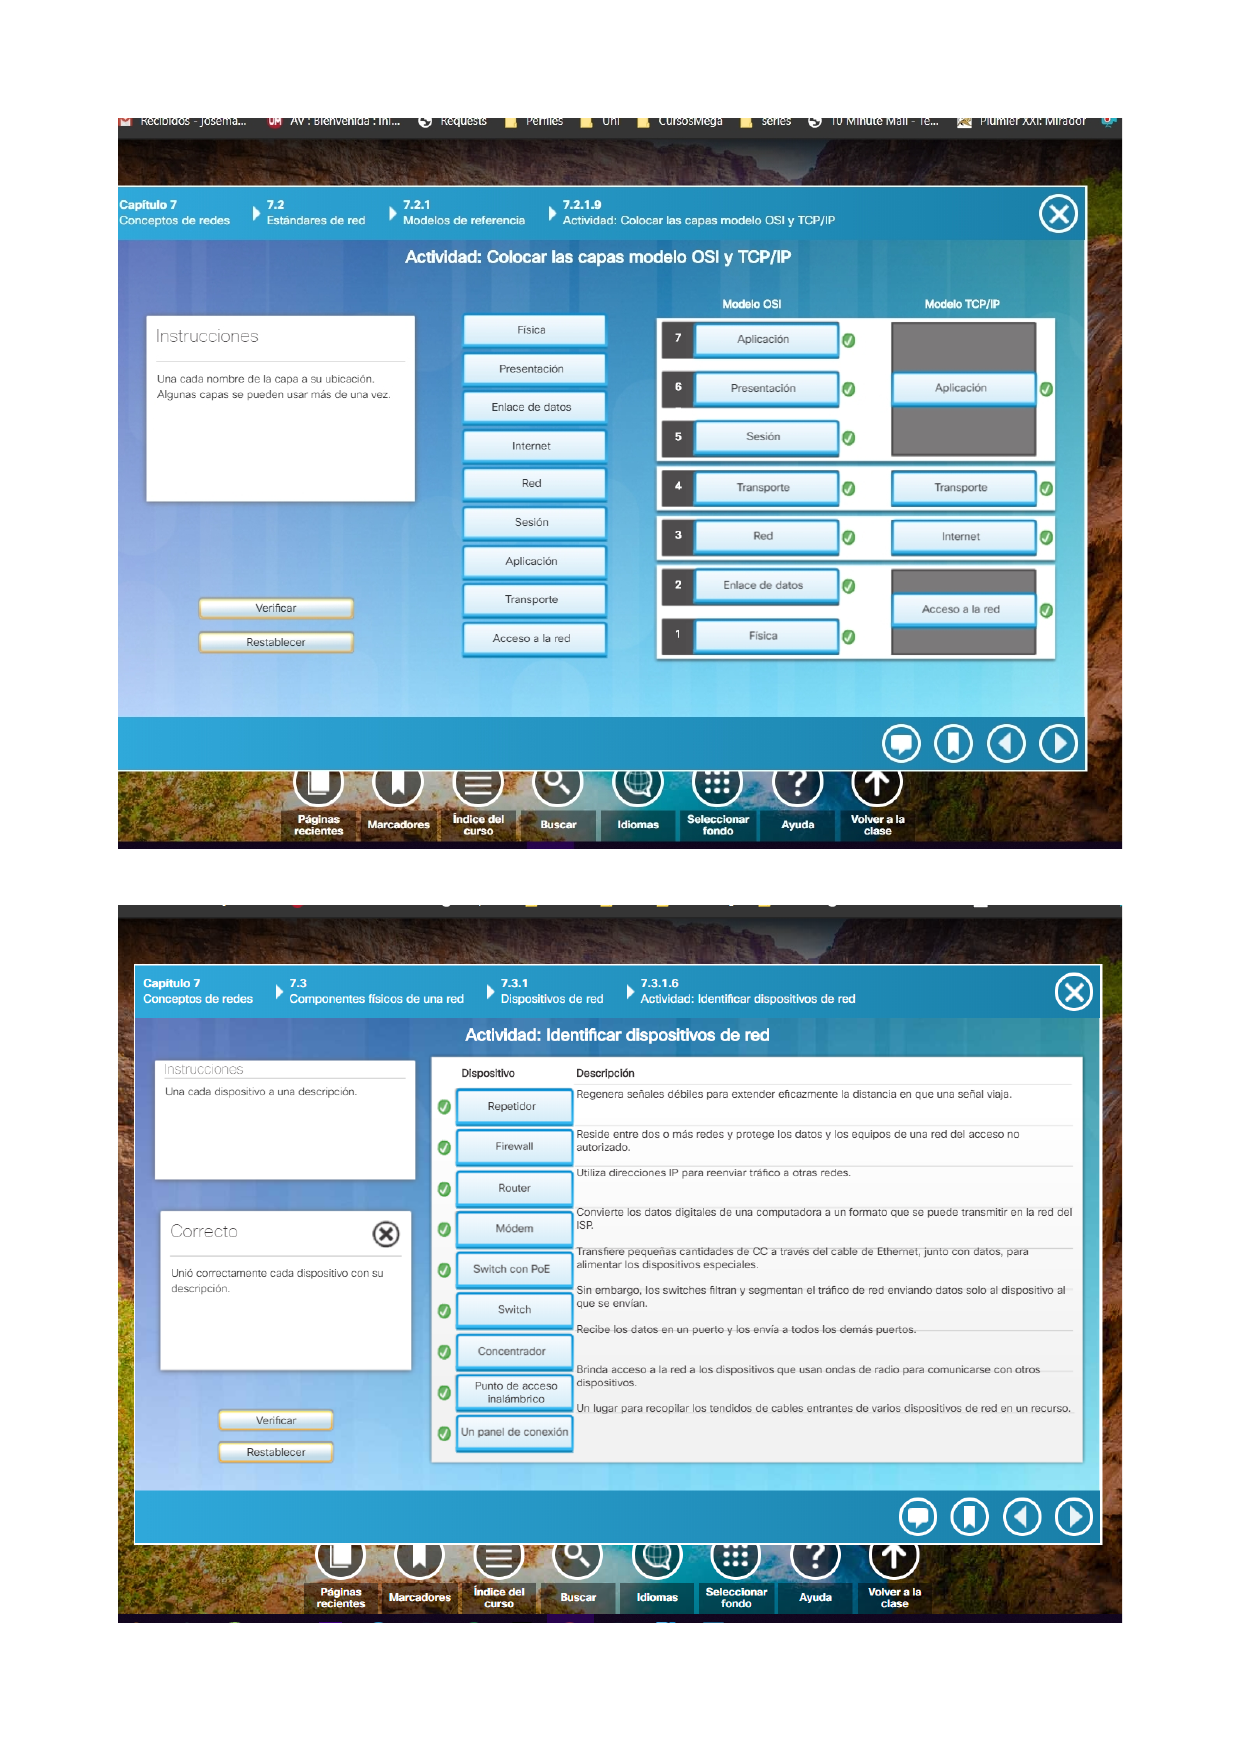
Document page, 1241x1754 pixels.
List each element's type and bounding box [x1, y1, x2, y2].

picture [118, 905, 1123, 1623]
picture [118, 118, 1123, 849]
